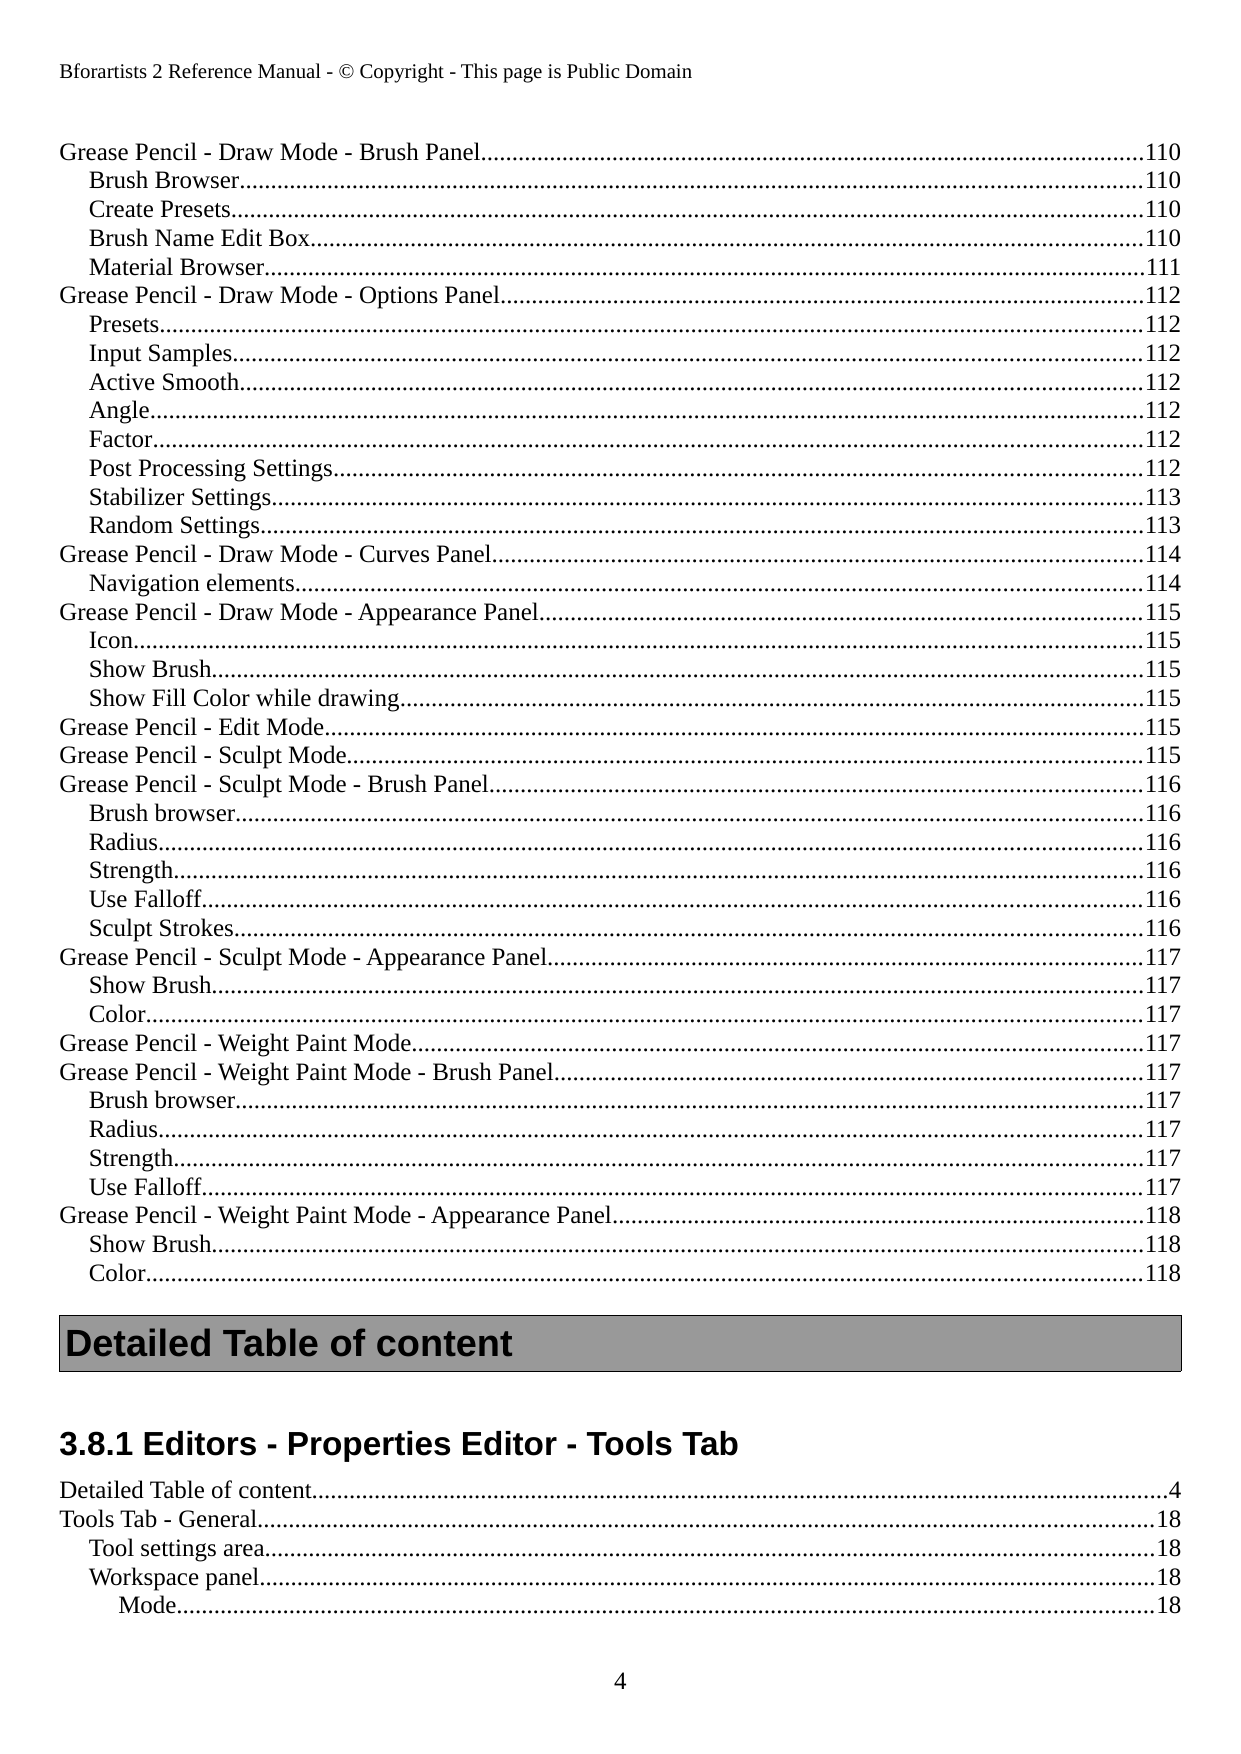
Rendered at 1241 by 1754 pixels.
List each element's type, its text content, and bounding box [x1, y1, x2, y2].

text Show Brush 115 [88, 654, 1181, 683]
text Grease Pencil - Sculpt Mode - Appearance Panel 117 [59, 942, 1181, 970]
text Show Fill Color while drawing 115 [88, 683, 1181, 712]
text Detailed Table of content 4 [59, 1475, 1181, 1504]
text Brush Name Edit Box 110 [88, 223, 1181, 252]
text Brush browser 116 [88, 798, 1181, 827]
text Random Settings 113 [88, 510, 1181, 539]
text Active Smooth 112 [88, 367, 1181, 395]
text Radius 117 [88, 1114, 1181, 1143]
text Grease Pencil - Weight Paint Mode - Appearance Panel 118 [59, 1200, 1181, 1229]
table_header Detailed Table of content [60, 1316, 1181, 1371]
text Factor 112 [88, 424, 1181, 453]
text Angle 112 [88, 395, 1181, 424]
text Grease Pencil - Draw Mode - Curves Panel 114 [59, 539, 1181, 568]
text Grease Pencil - Draw Mode - Appearance Panel 115 [59, 597, 1181, 625]
text Show Brush 118 [88, 1229, 1181, 1258]
text Grease Pencil - Sculpt Mode - Brush Panel 116 [59, 769, 1181, 798]
text Mode 18 [118, 1590, 1181, 1619]
text Strength 116 [88, 855, 1181, 884]
text Grease Pencil - Edit Mode 115 [59, 712, 1181, 740]
text Show Brush 117 [88, 970, 1181, 999]
text Strength 117 [88, 1143, 1181, 1172]
text Sculpt Strokes 116 [88, 913, 1181, 942]
text Post Processing Settings 112 [88, 453, 1181, 482]
text Brush browser 117 [88, 1085, 1181, 1114]
text Grease Pencil - Draw Mode - Options Panel 112 [59, 280, 1181, 309]
text Material Browser 111 [88, 252, 1181, 280]
text Grease Pencil - Draw Mode - Brush Panel 110 [59, 137, 1181, 165]
text Navigation elements 114 [88, 568, 1181, 597]
text Workspace panel 18 [88, 1562, 1181, 1590]
text Color 118 [88, 1258, 1181, 1287]
text Radius 116 [88, 827, 1181, 855]
text Create Presets 110 [88, 194, 1181, 223]
text Input Samples 112 [88, 338, 1181, 367]
text Brush Browser 110 [88, 165, 1181, 194]
text Grease Pencil - Weight Paint Mode 117 [59, 1028, 1181, 1057]
text Tool settings area 18 [88, 1533, 1181, 1562]
text Icon 115 [88, 625, 1181, 654]
subtitle 3.8.1 Editors - Properties Editor - Tools Tab [59, 1424, 1181, 1463]
text Presets 112 [88, 309, 1181, 338]
text Grease Pencil - Sculpt Mode 115 [59, 740, 1181, 769]
text Use Falloff 117 [88, 1172, 1181, 1200]
text Color 117 [88, 999, 1181, 1028]
text Stabilizer Settings 113 [88, 482, 1181, 510]
text Tools Tab - General 18 [59, 1504, 1181, 1533]
text Grease Pencil - Weight Paint Mode - Brush Panel 117 [59, 1057, 1181, 1085]
text Use Falloff 116 [88, 884, 1181, 913]
